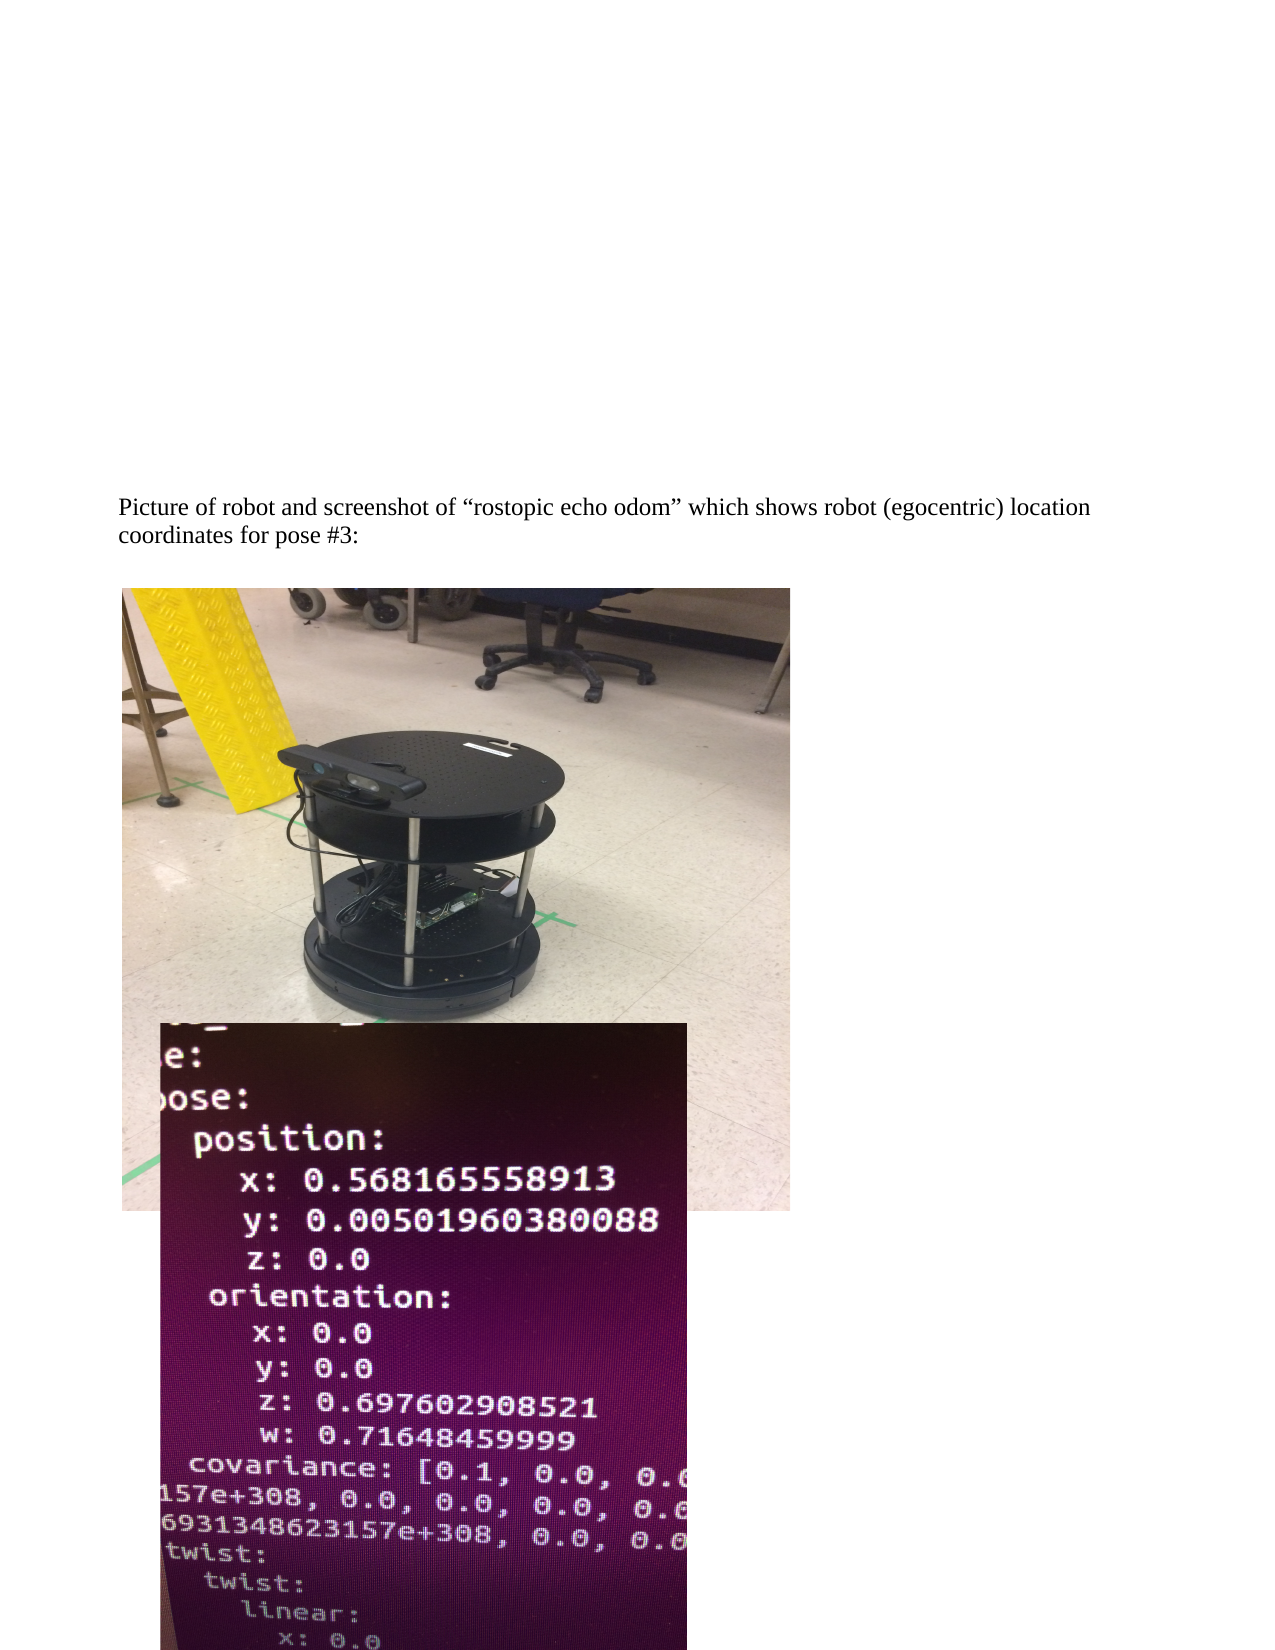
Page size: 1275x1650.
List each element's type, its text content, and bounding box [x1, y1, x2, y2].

text Picture of robot and screenshot of “rostopic echo odom” which shows robot (egocentric) location coordinates for pose #3: [118, 492, 1157, 549]
picture [122, 588, 791, 1650]
